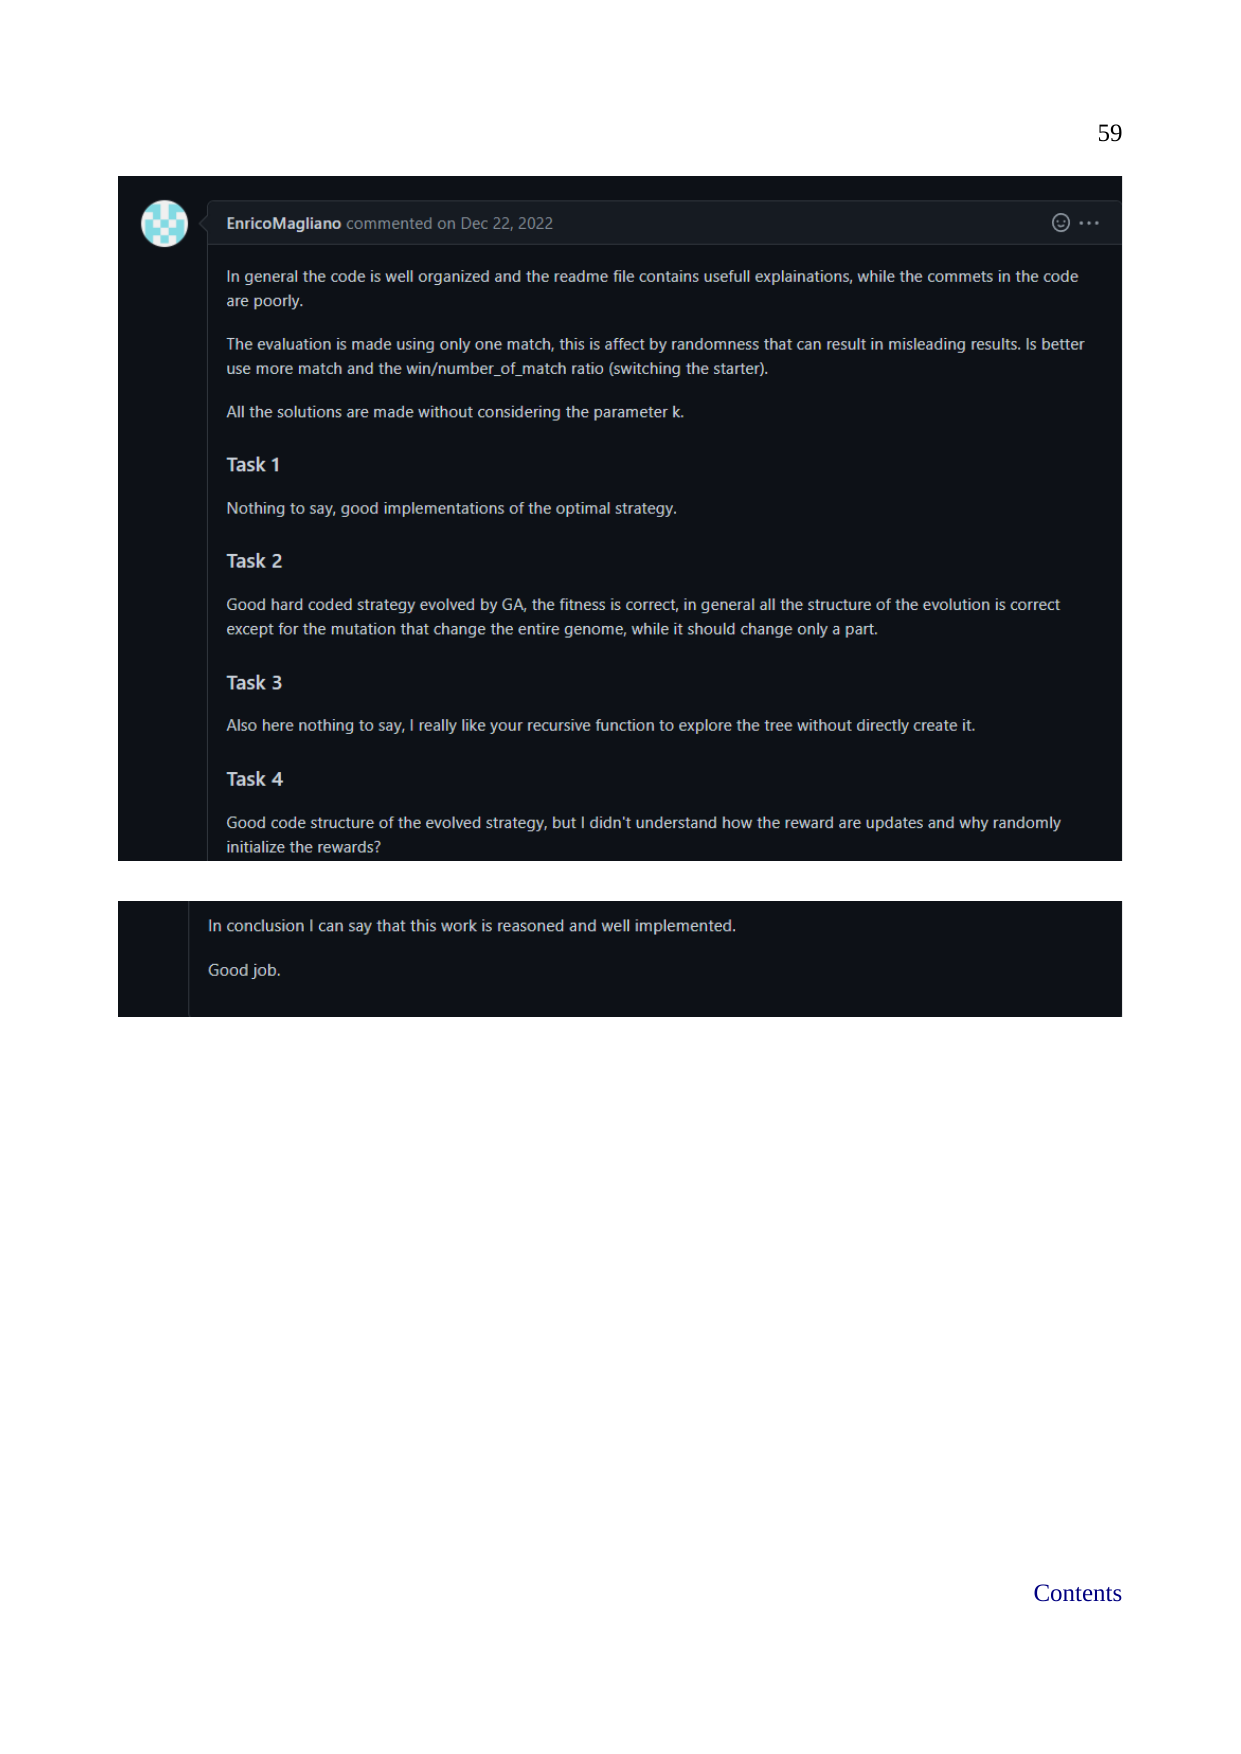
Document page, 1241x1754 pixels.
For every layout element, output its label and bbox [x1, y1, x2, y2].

picture [118, 176, 1123, 861]
picture [118, 901, 1123, 1017]
